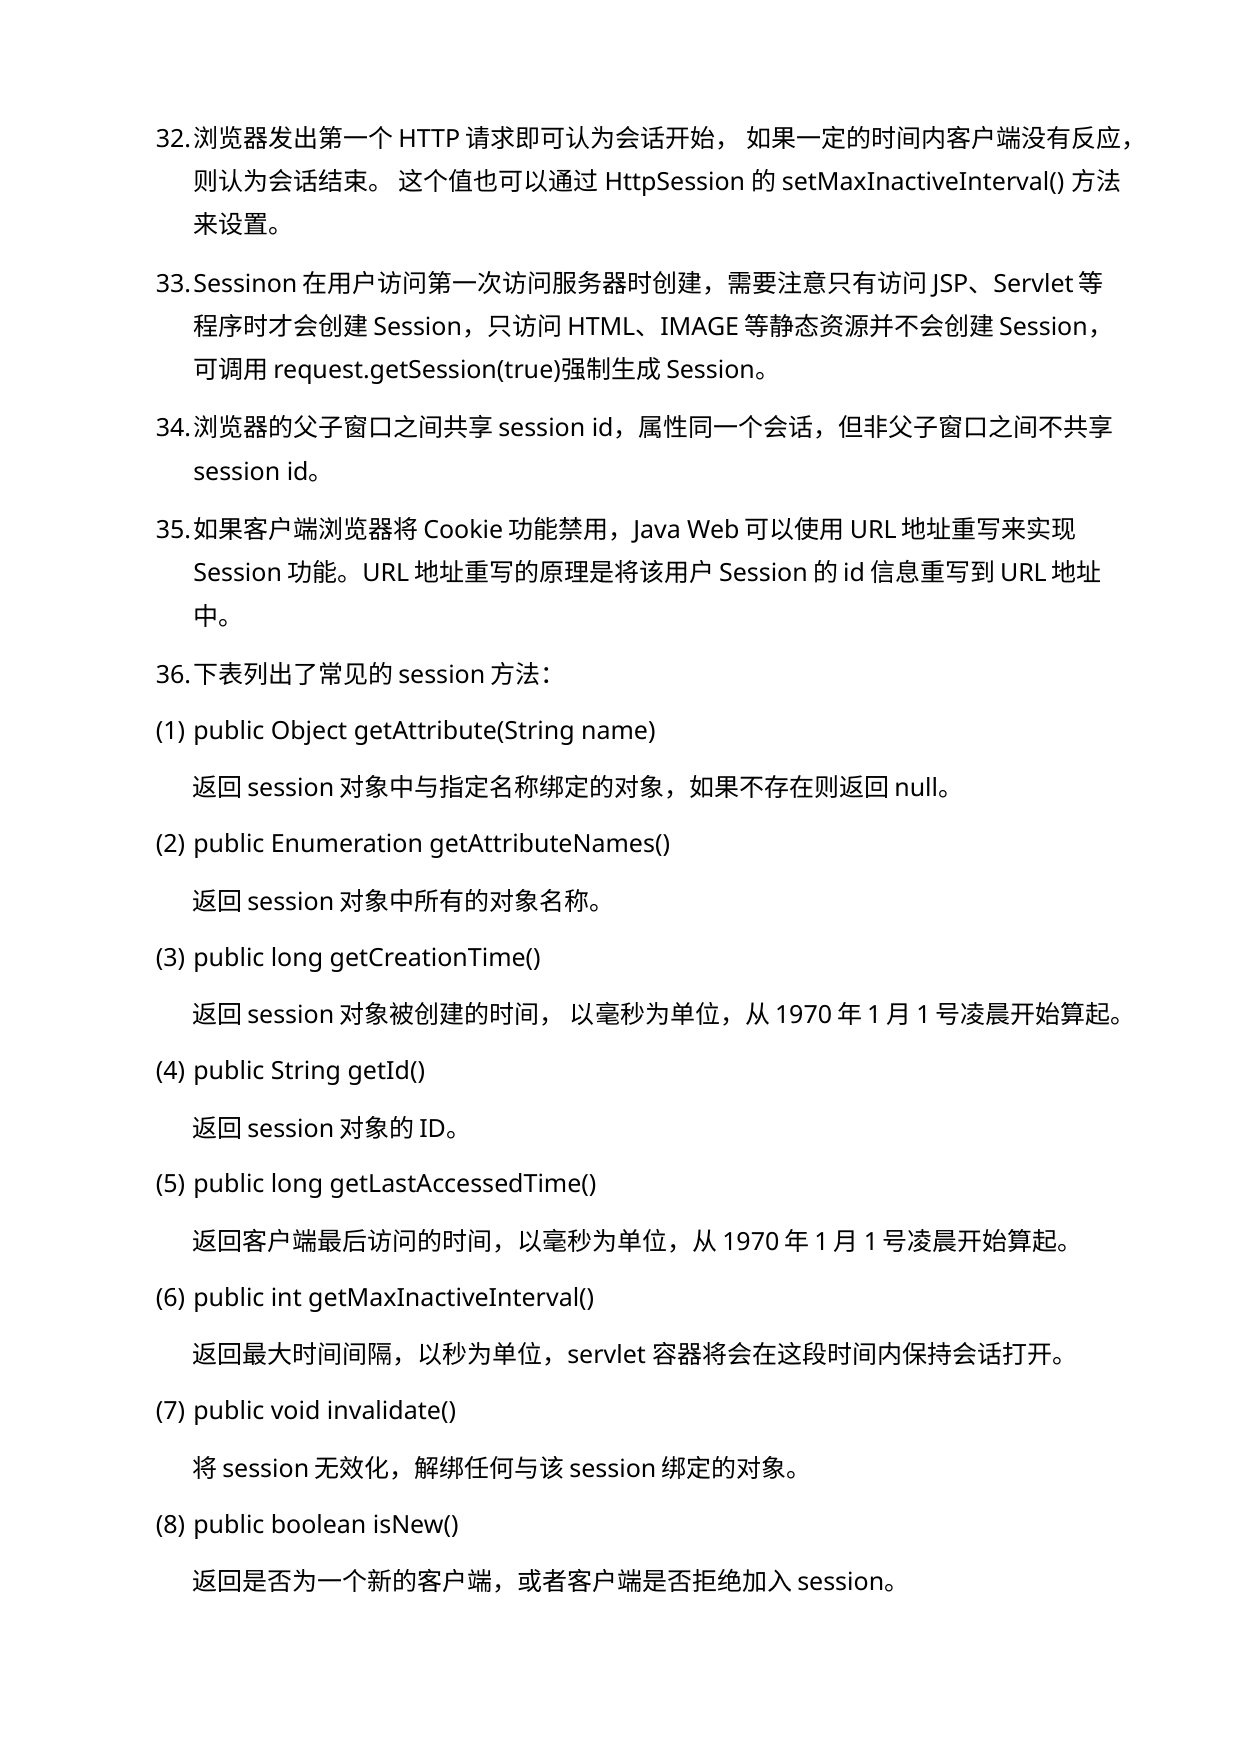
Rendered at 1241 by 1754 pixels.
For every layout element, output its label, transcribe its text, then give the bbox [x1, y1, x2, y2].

list public String getId() [156, 1053, 1122, 1087]
list Sessinon在用户访问第一次访问服务器时创建，需要注意只有访问JSP、Servlet等程序时才会创建Session，只访问HTML、IMAGE等静态资源并不会创建Session，可调用request.getSession(true)强制生成Session。 [156, 263, 1122, 386]
list 浏览器的父子窗口之间共享session id，属性同一个会话，但非父子窗口之间不共享session id。 [156, 408, 1122, 488]
list public int getMaxInactiveInterval() [156, 1279, 1122, 1313]
text 返回是否为一个新的客户端，或者客户端是否拒绝加入session。 [118, 1562, 1122, 1598]
text 返回session对象被创建的时间， 以毫秒为单位，从1970年1月1号凌晨开始算起。 [118, 994, 1122, 1031]
list public void invalidate() [156, 1393, 1122, 1427]
text 返回session对象中与指定名称绑定的对象，如果不存在则返回null。 [118, 768, 1122, 804]
list 下表列出了常见的session方法： [156, 654, 1122, 691]
text 返回客户端最后访问的时间，以毫秒为单位，从1970年1月1号凌晨开始算起。 [118, 1221, 1122, 1258]
list 如果客户端浏览器将Cookie功能禁用，Java Web可以使用URL地址重写来实现Session功能。URL地址重写的原理是将该用户Session的id信息重写到URL地址中。 [156, 509, 1122, 632]
text 返回session对象中所有的对象名称。 [118, 881, 1122, 917]
list public long getLastAccessedTime() [156, 1166, 1122, 1200]
text 将session无效化，解绑任何与该session绑定的对象。 [118, 1448, 1122, 1484]
list public Enumeration getAttributeNames() [156, 826, 1122, 860]
list 浏览器发出第一个HTTP请求即可认为会话开始， 如果一定的时间内客户端没有反应，则认为会话结束。 这个值也可以通过 HttpSession 的setMaxInactiveInterval() 方法来设置。 [156, 118, 1122, 241]
list public long getCreationTime() [156, 939, 1122, 973]
list public boolean isNew() [156, 1506, 1122, 1540]
text 返回session对象的ID。 [118, 1108, 1122, 1144]
list public Object getAttribute(String name) [156, 712, 1122, 746]
text 返回最大时间间隔，以秒为单位，servlet 容器将会在这段时间内保持会话打开。 [118, 1335, 1122, 1371]
